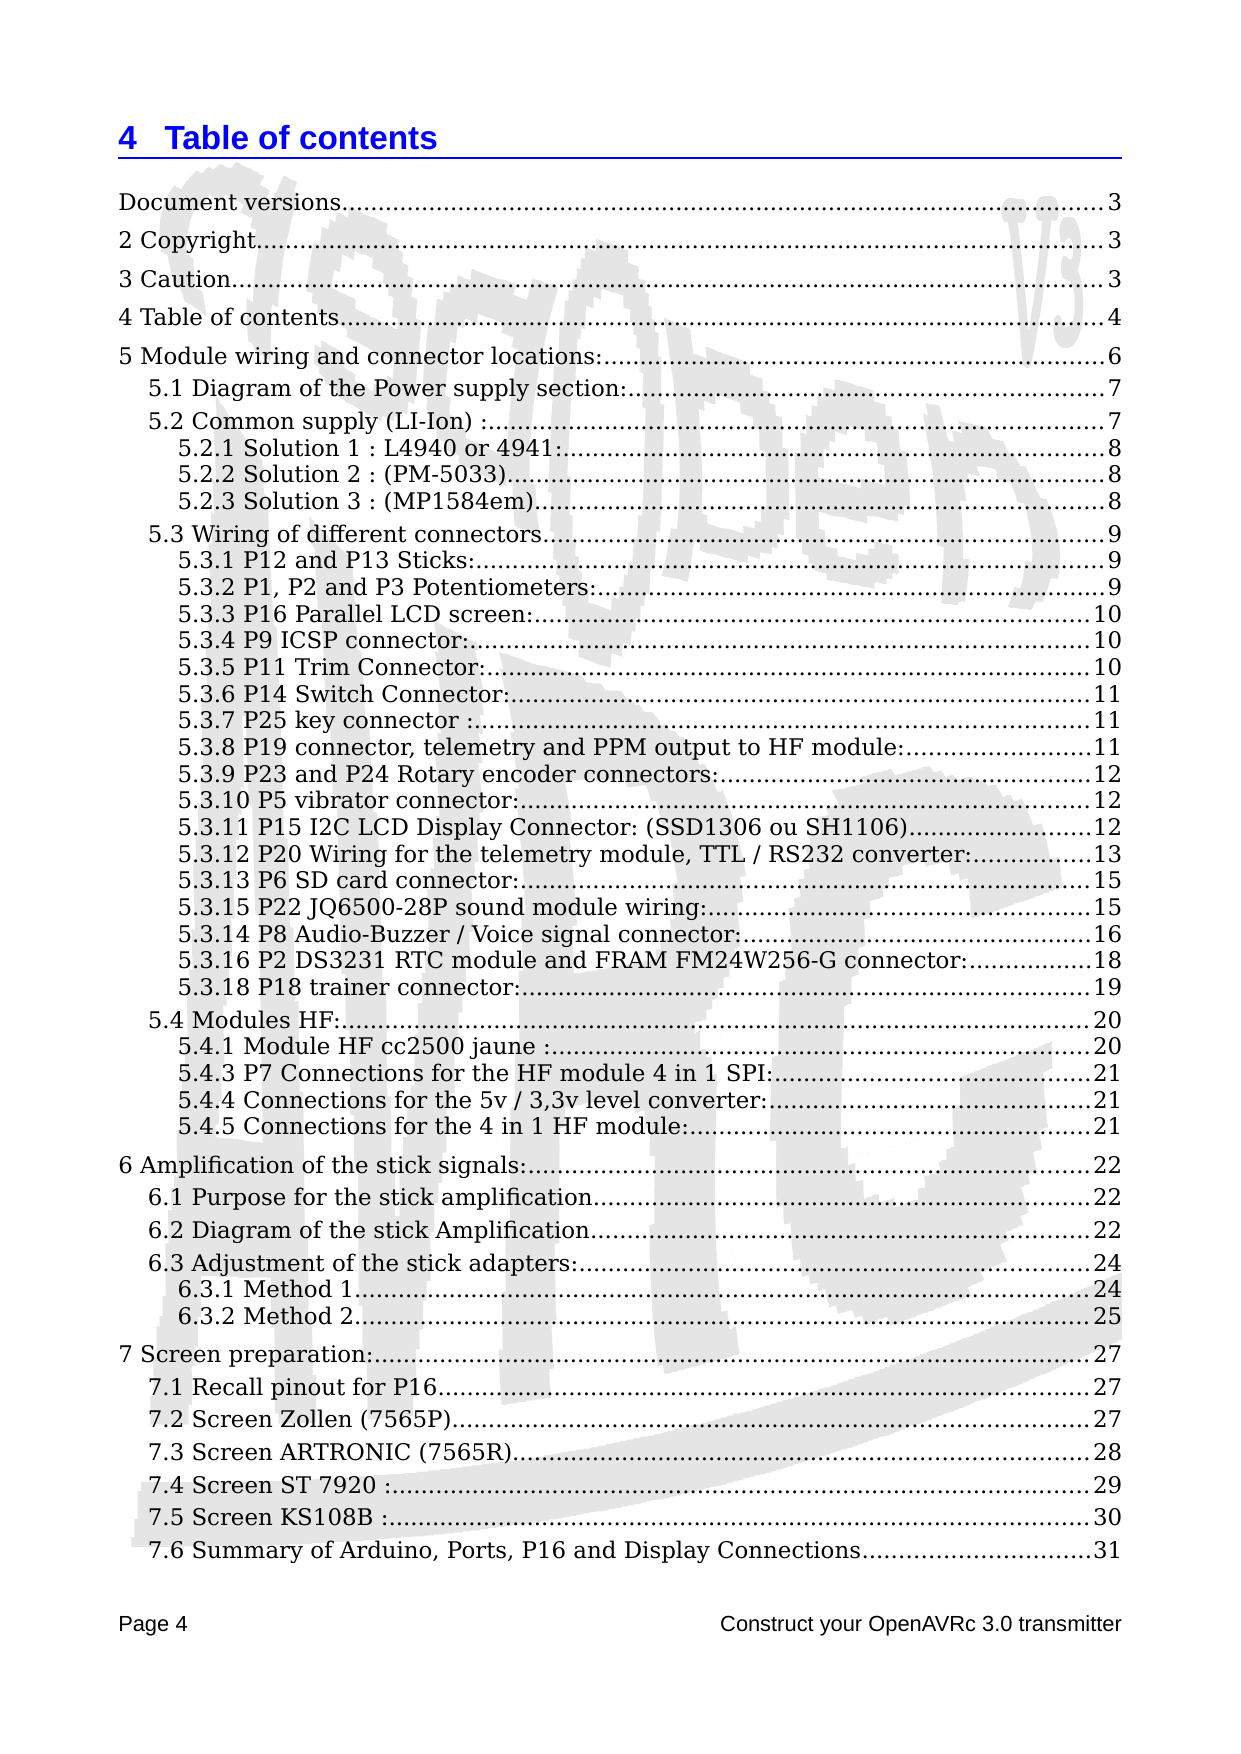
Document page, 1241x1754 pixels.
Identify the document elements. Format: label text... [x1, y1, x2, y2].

text 5.2.3 Solution 3 : (MP1584em) 8 [177, 488, 1122, 515]
text 5.3.6 P14 Switch Connector: 11 [177, 681, 1122, 707]
text 5 Module wiring and connector locations: 6 [118, 343, 1122, 370]
text 2 Copyright 3 [118, 228, 1122, 254]
text 7.5 Screen KS108B : 30 [148, 1504, 1122, 1531]
text 5.3.11 P15 I2C LCD Display Connector: (SSD1306 ou SH1106) 12 [177, 814, 1122, 841]
text 5.2.1 Solution 1 : L4940 or 4941: 8 [177, 435, 1122, 462]
text 6 Amplification of the stick signals: 22 [118, 1152, 1122, 1178]
text 7.3 Screen ARTRONIC (7565R) 28 [148, 1439, 1122, 1466]
text 5.3.10 P5 vibrator connector: 12 [177, 787, 1122, 814]
subtitle 4 Table of contents [118, 118, 1122, 157]
text 6.3.2 Method 2 25 [177, 1303, 1122, 1330]
text 5.4.5 Connections for the 4 in 1 HF module: 21 [177, 1113, 1122, 1140]
text 5.3 Wiring of different connectors 9 [148, 521, 1122, 547]
text 5.3.1 P12 and P13 Sticks: 9 [177, 547, 1122, 574]
text 5.4.4 Connections for the 5v / 3,3v level converter: 21 [177, 1087, 1122, 1113]
text 5.3.7 P25 key connector : 11 [177, 707, 1122, 734]
text 5.3.16 P2 DS3231 RTC module and FRAM FM24W256-G connector: 18 [177, 947, 1122, 974]
text 6.3 Adjustment of the stick adapters: 24 [148, 1250, 1122, 1276]
text 7.1 Recall pinout for P16 27 [148, 1374, 1122, 1401]
text 5.3.4 P9 ICSP connector: 10 [177, 627, 1122, 654]
text 5.3.15 P22 JQ6500-28P sound module wiring: 15 [177, 894, 1122, 921]
text 5.3.12 P20 Wiring for the telemetry module, TTL / RS232 converter: 13 [177, 841, 1122, 867]
text 5.3.5 P11 Trim Connector: 10 [177, 654, 1122, 681]
text 5.4.3 P7 Connections for the HF module 4 in 1 SPI: 21 [177, 1060, 1122, 1087]
text 5.4.1 Module HF cc2500 jaune : 20 [177, 1033, 1122, 1060]
text 5.3.18 P18 trainer connector: 19 [177, 974, 1122, 1001]
text 6.2 Diagram of the stick Amplification 22 [148, 1217, 1122, 1244]
text 5.3.3 P16 Parallel LCD screen: 10 [177, 601, 1122, 627]
text 7.4 Screen ST 7920 : 29 [148, 1472, 1122, 1498]
text 7 Screen preparation: 27 [118, 1341, 1122, 1368]
text 5.2 Common supply (LI-Ion) : 7 [148, 408, 1122, 435]
text 6.1 Purpose for the stick amplification 22 [148, 1184, 1122, 1211]
text 5.3.8 P19 connector, telemetry and PPM output to HF module: 11 [177, 734, 1122, 761]
text 6.3.1 Method 1 24 [177, 1276, 1122, 1303]
text 5.3.9 P23 and P24 Rotary encoder connectors: 12 [177, 761, 1122, 787]
text 5.3.13 P6 SD card connector: 15 [177, 867, 1122, 894]
text Document versions 3 [118, 189, 1122, 216]
text 5.3.2 P1, P2 and P3 Potentiometers: 9 [177, 574, 1122, 601]
text 5.1 Diagram of the Power supply section: 7 [148, 376, 1122, 402]
text 7.2 Screen Zollen (7565P) 27 [148, 1407, 1122, 1433]
text 4 Table of contents 4 [118, 304, 1122, 331]
text 5.2.2 Solution 2 : (PM-5033) 8 [177, 462, 1122, 488]
text 5.4 Modules HF: 20 [148, 1007, 1122, 1033]
text 3 Caution 3 [118, 266, 1122, 293]
text 5.3.14 P8 Audio-Buzzer / Voice signal connector: 16 [177, 921, 1122, 947]
text 7.6 Summary of Arduino, Ports, P16 and Display Connections 31 [148, 1537, 1122, 1564]
